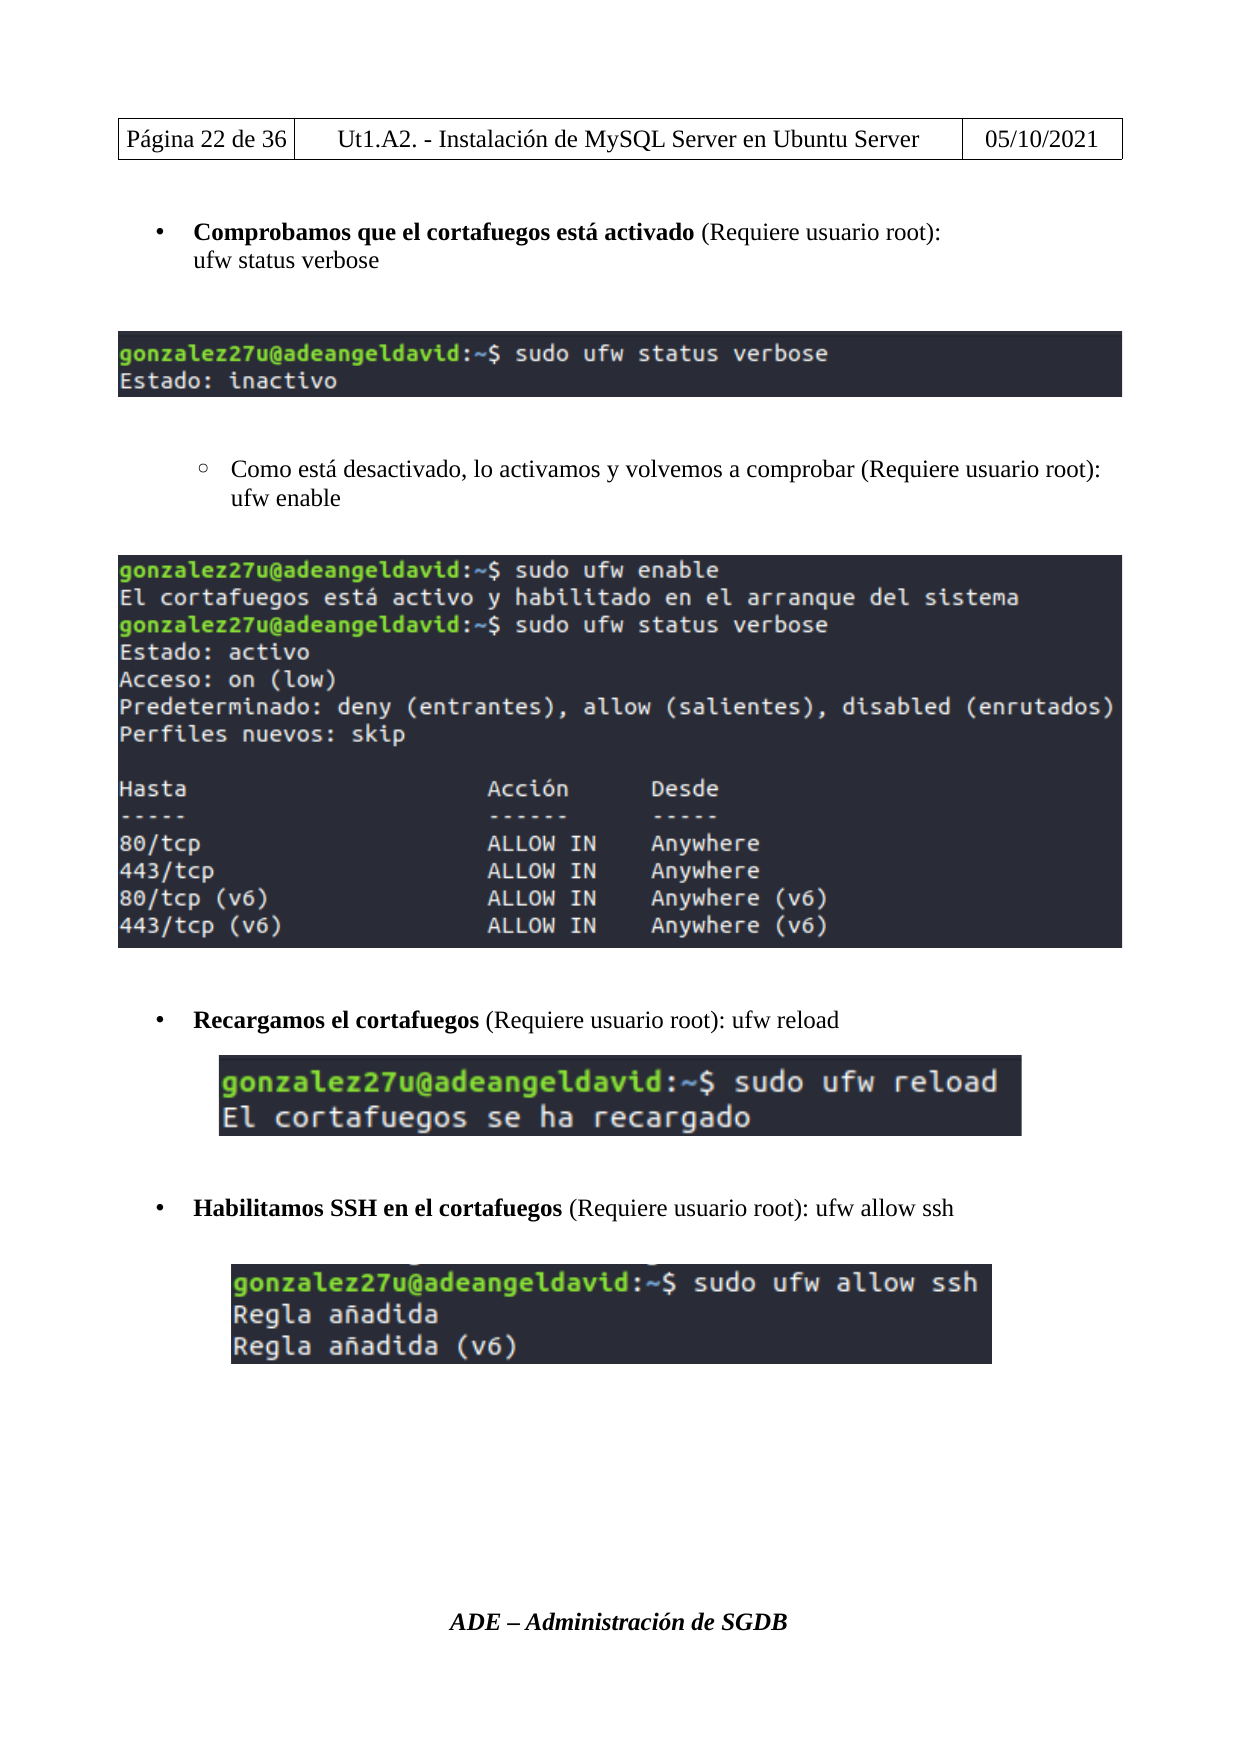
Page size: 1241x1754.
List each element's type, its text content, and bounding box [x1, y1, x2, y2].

list Comprobamos que el cortafuegos está activado (Requiere usuario root): [156, 217, 1122, 246]
list Como está desactivado, lo activamos y volvemos a comprobar (Requiere usuario root): ufw enable [193, 454, 1122, 512]
list Recargamos el cortafuegos (Requiere usuario root): ufw reload [156, 1006, 1122, 1034]
picture [218, 1055, 1022, 1136]
picture [118, 555, 1123, 948]
picture [118, 331, 1123, 397]
list ufw status verbose [156, 246, 1122, 274]
picture [231, 1264, 992, 1364]
list Habilitamos SSH en el cortafuegos (Requiere usuario root): ufw allow ssh [156, 1193, 1122, 1221]
